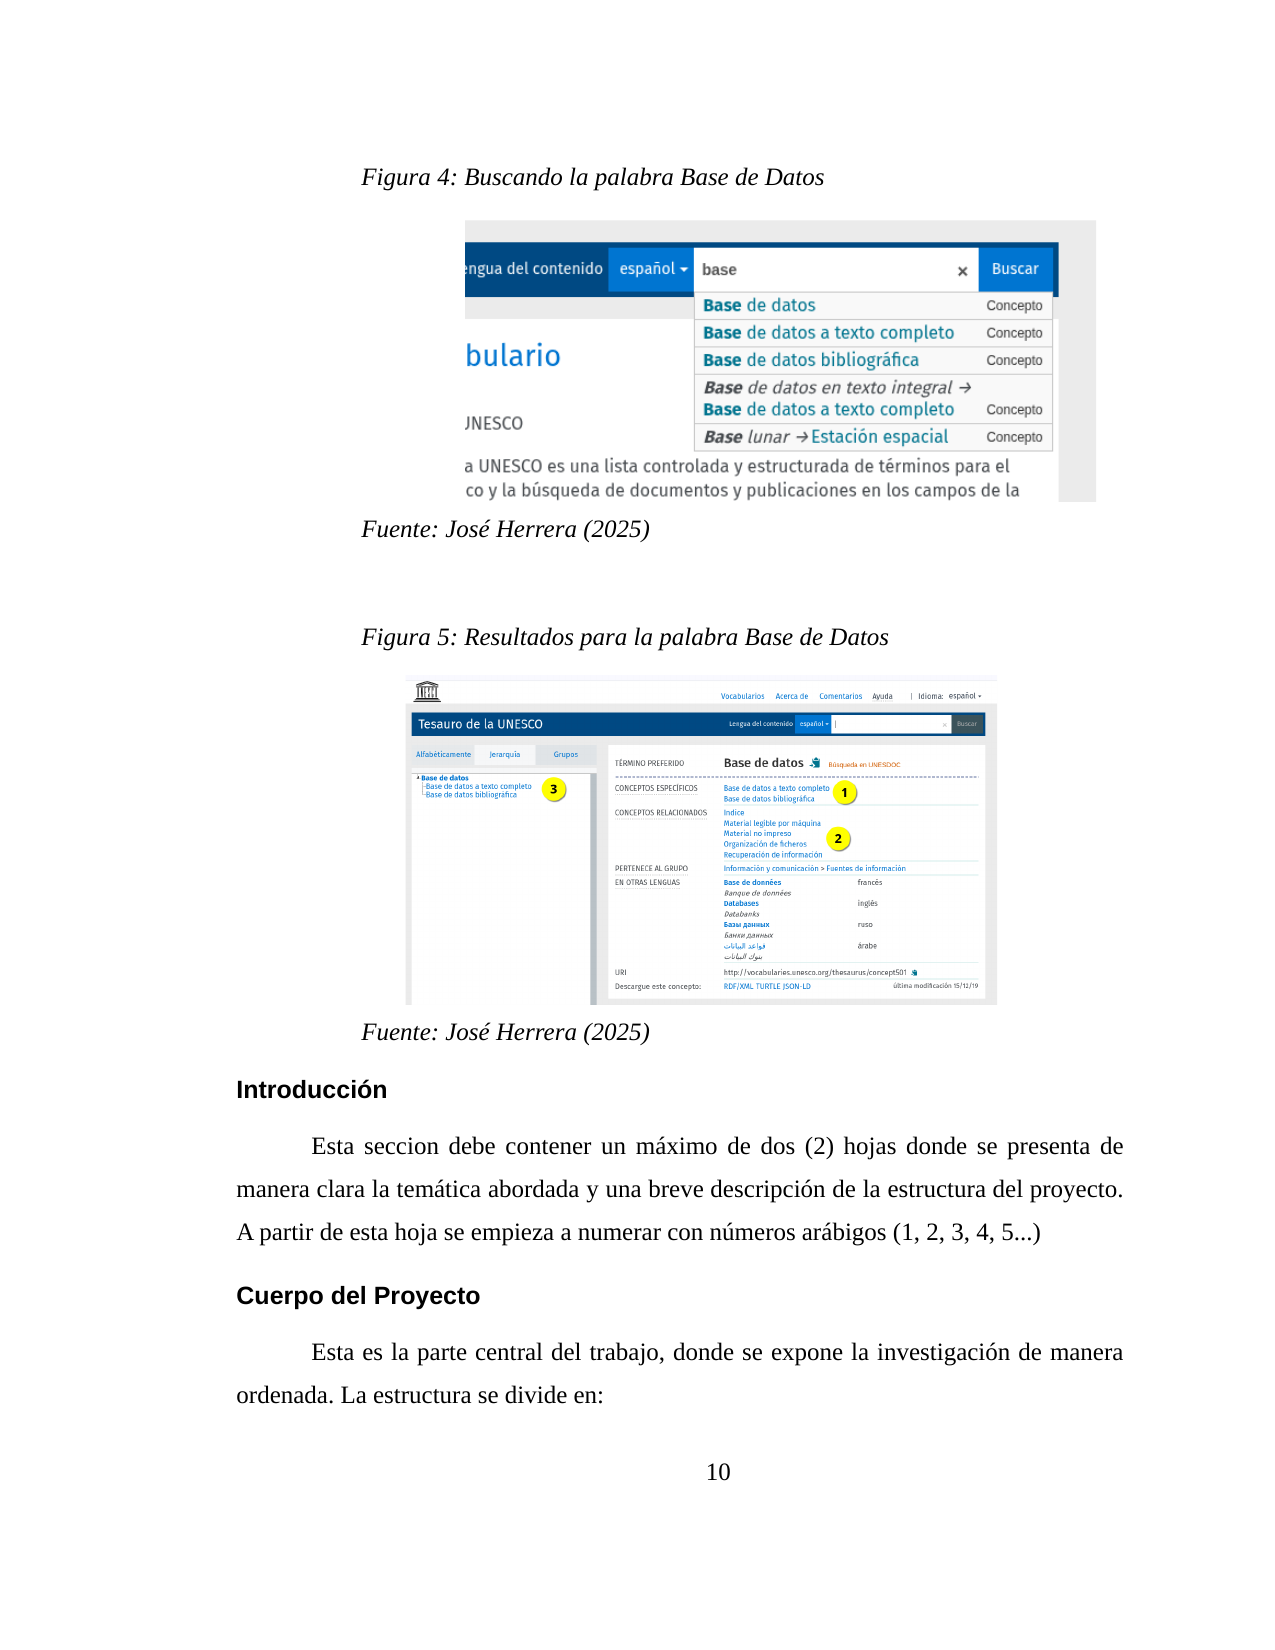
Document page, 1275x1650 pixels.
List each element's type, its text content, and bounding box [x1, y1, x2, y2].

picture [465, 216, 1097, 502]
subtitle Introducción [236, 1075, 1125, 1104]
text Figura 4: Buscando la palabra Base de Datos [311, 162, 1200, 191]
text Esta es la parte central del trabajo, donde se expone la investigación de manera ordenada. La estructura se divide en: [236, 1337, 1125, 1408]
subtitle Cuerpo del Proyecto [236, 1281, 1125, 1310]
text Fuente: José Herrera (2025) [311, 1017, 1041, 1046]
text Fuente: José Herrera (2025) [311, 514, 1200, 543]
picture [405, 675, 998, 1005]
text Figura 5: Resultados para la palabra Base de Datos [311, 622, 1041, 651]
text Esta seccion debe contener un máximo de dos (2) hojas donde se presenta de manera clara la temática abordada y una breve descripción de la estructura del proyecto. A partir de esta hoja se empieza a numerar con números arábigos (1, 2, 3, 4, 5...) [236, 1131, 1125, 1246]
